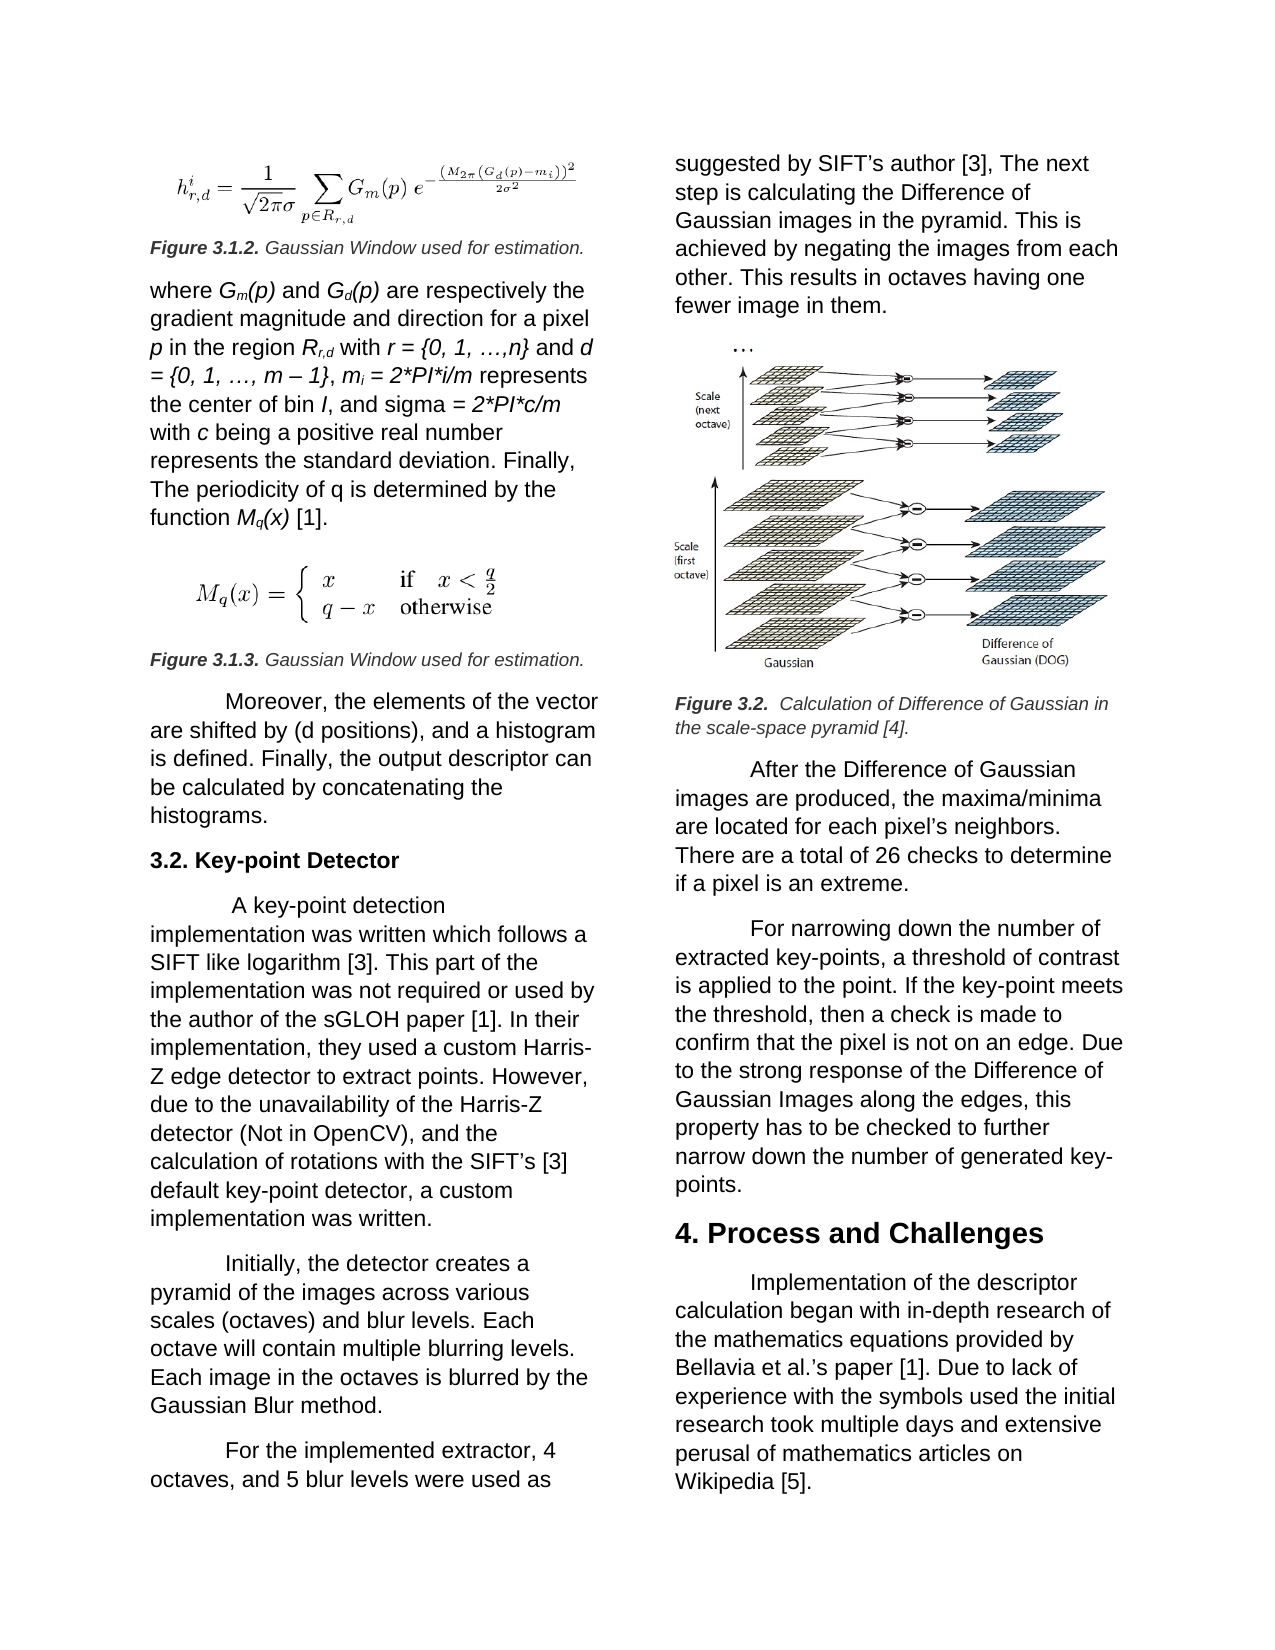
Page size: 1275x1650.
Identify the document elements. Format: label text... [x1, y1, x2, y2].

text Implementation of the descriptor calculation began with in-depth research of the mathematics equations provided by Bellavia et al.’s paper [1]. Due to lack of experience with the symbols used the initial research took multiple days and extensive perusal of mathematics articles on Wikipedia [5]. [675, 1269, 1125, 1494]
text Figure 3.1.2. Gaussian Window used for estimation. [150, 236, 600, 258]
picture [667, 345, 1127, 673]
text Figure 3.1.3. Gaussian Window used for estimation. [150, 549, 600, 670]
text A key-point detection implementation was written which follows a SIFT like logarithm [3]. This part of the implementation was not required or used by the author of the sGLOH paper [1]. In their implementation, they used a custom Harris-Z edge detector to extract points. However, due to the unavailability of the Harris-Z detector (Not in OpenCV), and the calculation of rotations with the SIFT’s [3] default key-point detector, a custom implementation was written. [150, 892, 600, 1231]
text For narrowing down the number of extracted key-points, a threshold of contrast is applied to the point. If the key-point meets the threshold, then a check is made to confirm that the pixel is not on an edge. Due to the strong response of the Difference of Gaussian Images along the edges, this property has to be checked to further narrow down the number of generated key-points. [675, 915, 1125, 1197]
text Moreover, the elements of the vector are shifted by (d positions), and a histogram is defined. Finally, the output descriptor can be calculated by concatenating the histograms. [150, 688, 600, 828]
text Initially, the detector creates a pyramid of the images across various scales (octaves) and blur levels. Each octave will contain multiple blurring levels. Each image in the octaves is blurred by the Gaussian Blur method. [150, 1250, 600, 1419]
text where Gm(p) and Gd(p) are respectively the gradient magnitude and direction for a pixel p in the region Rr,d with r = {0, 1, …,n} and d = {0, 1, …, m – 1}, mi = 2*PI*i/m represents the center of bin I, and sigma = 2*PI*c/m with c being a positive real number represents the standard deviation. Finally, The periodicity of q is determined by the function Mq(x) [1]. [150, 277, 600, 531]
text For the implemented extractor, 4 octaves, and 5 blur levels were used as [150, 1437, 600, 1492]
text suggested by SIFT’s author [3], The next step is calculating the Difference of Gaussian images in the pyramid. This is achieved by negating the images from each other. This results in octaves having one fewer image in them. [675, 150, 1125, 318]
text 3.2. Key-point Detector [150, 847, 600, 873]
text After the Difference of Gaussian images are produced, the maxima/minima are located for each pixel’s neighbors. There are a total of 26 checks to determine if a pixel is an extreme. [675, 756, 1125, 896]
picture [150, 151, 600, 236]
text 4. Process and Challenges [675, 1216, 1125, 1250]
picture [175, 546, 513, 628]
text Figure 3.2. Calculation of Difference of Gaussian in the scale-space pyramid [4]. [675, 673, 1125, 738]
text [675, 337, 1125, 345]
